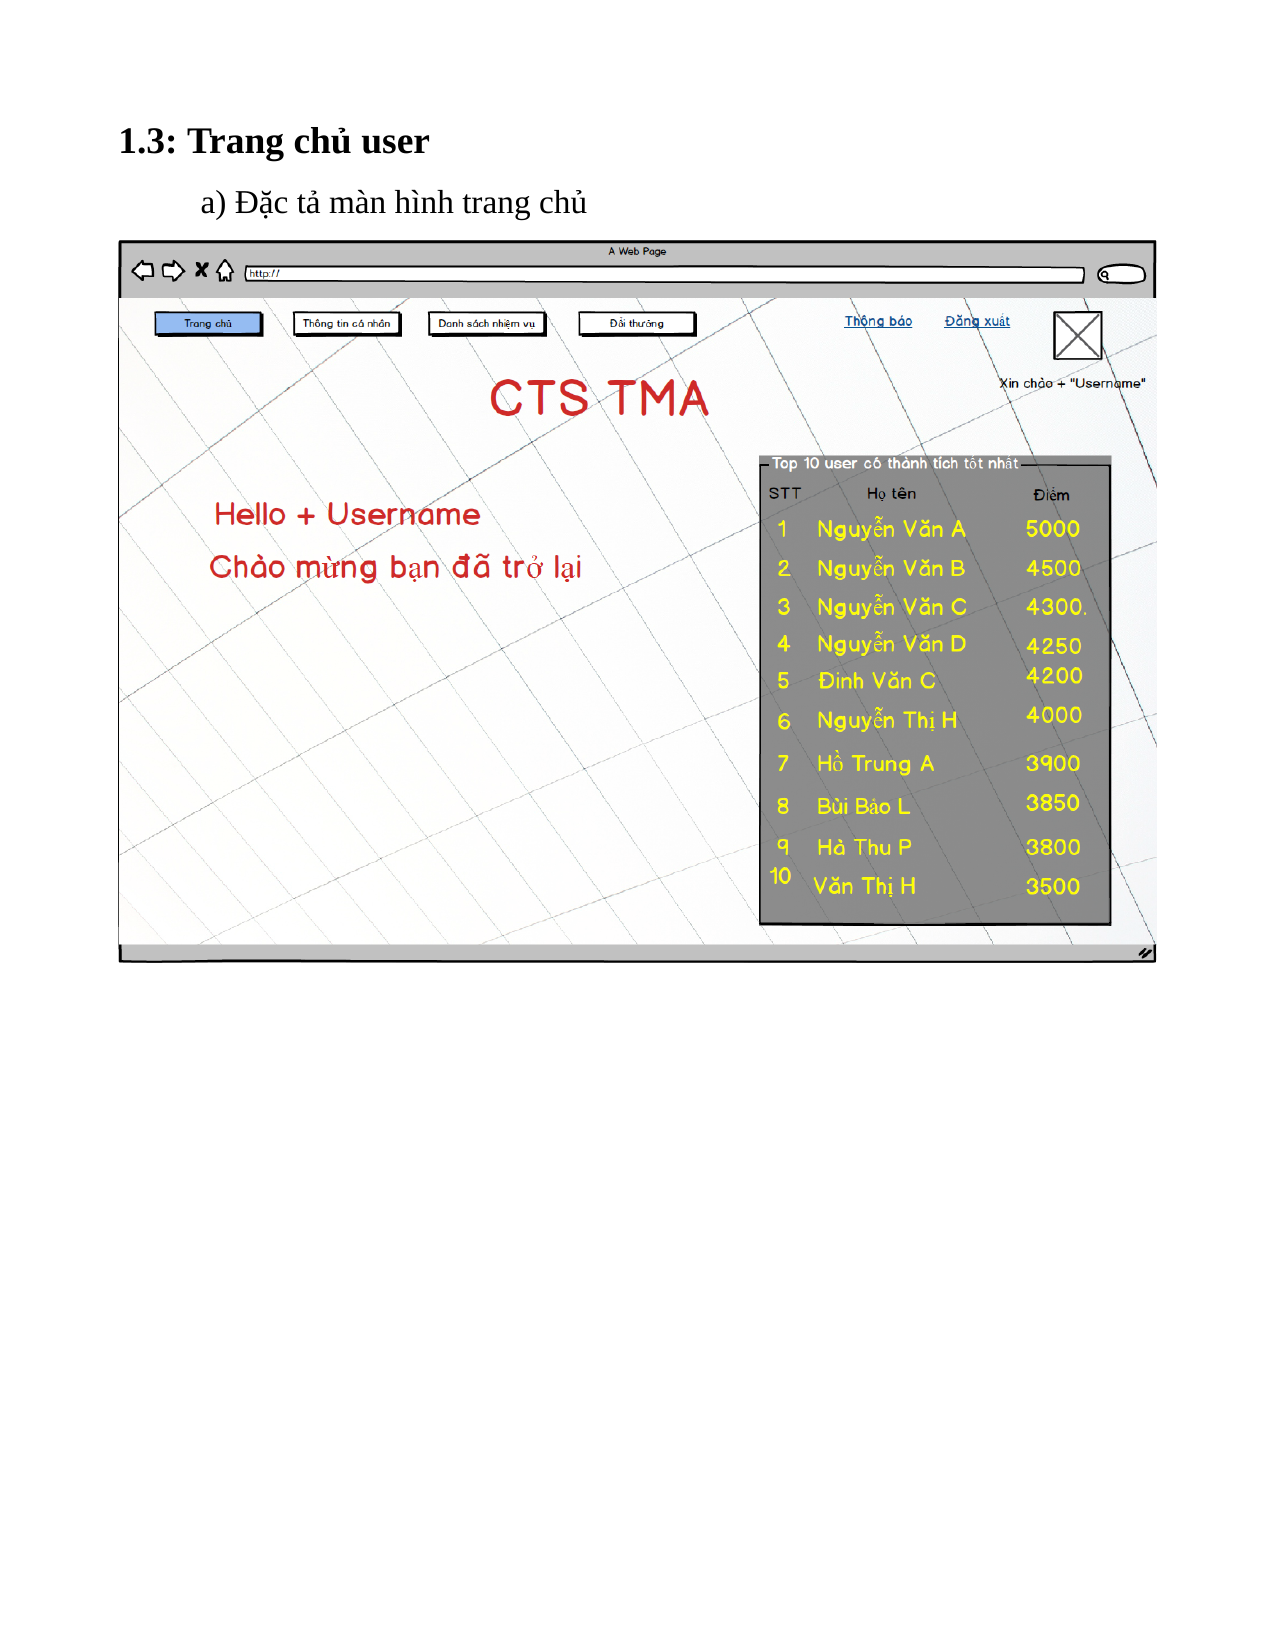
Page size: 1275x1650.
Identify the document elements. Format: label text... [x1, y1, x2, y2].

picture [118, 240, 1157, 963]
text 1.3: Trang chủ user [118, 118, 1157, 161]
text a) Đặc tả màn hình trang chủ [118, 183, 1157, 221]
